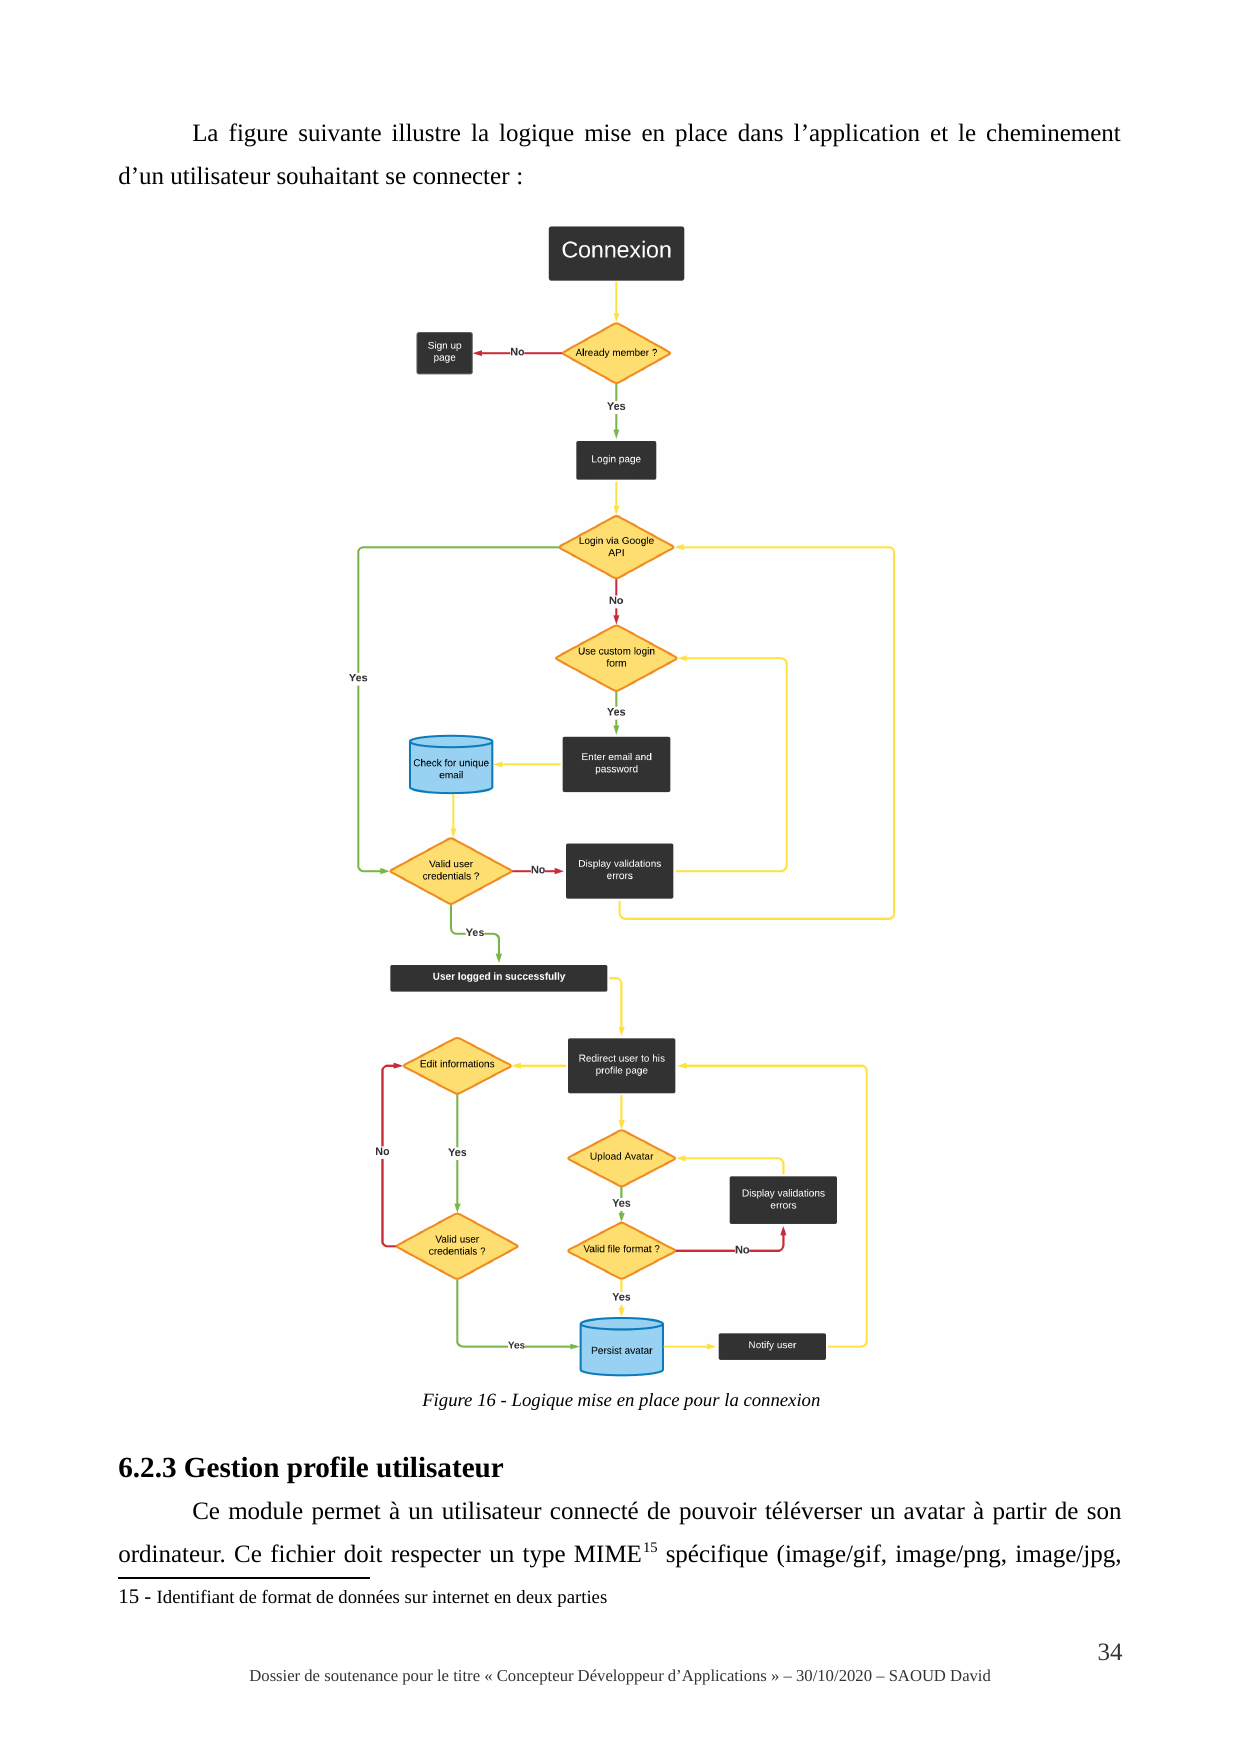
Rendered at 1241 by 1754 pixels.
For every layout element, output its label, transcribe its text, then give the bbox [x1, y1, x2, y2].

text Ce module permet à un utilisateur connecté de pouvoir téléverser un avatar à partir de son ordinateur. Ce fichier doit respecter un type MIME spécifique (image/gif, image/png, image/jpg, [118, 1496, 1122, 1568]
text [245, 200, 999, 213]
text - Identifiant de format de données sur internet en deux parties [118, 1584, 1122, 1608]
picture [335, 212, 909, 1389]
text Figure 16 - Logique mise en place pour la connexion [245, 213, 999, 1410]
subtitle 6.2.3 Gestion profile utilisateur [118, 1450, 1122, 1484]
text La figure suivante illustre la logique mise en place dans l’application et le cheminement d’un utilisateur souhaitant se connecter : [118, 118, 1122, 190]
